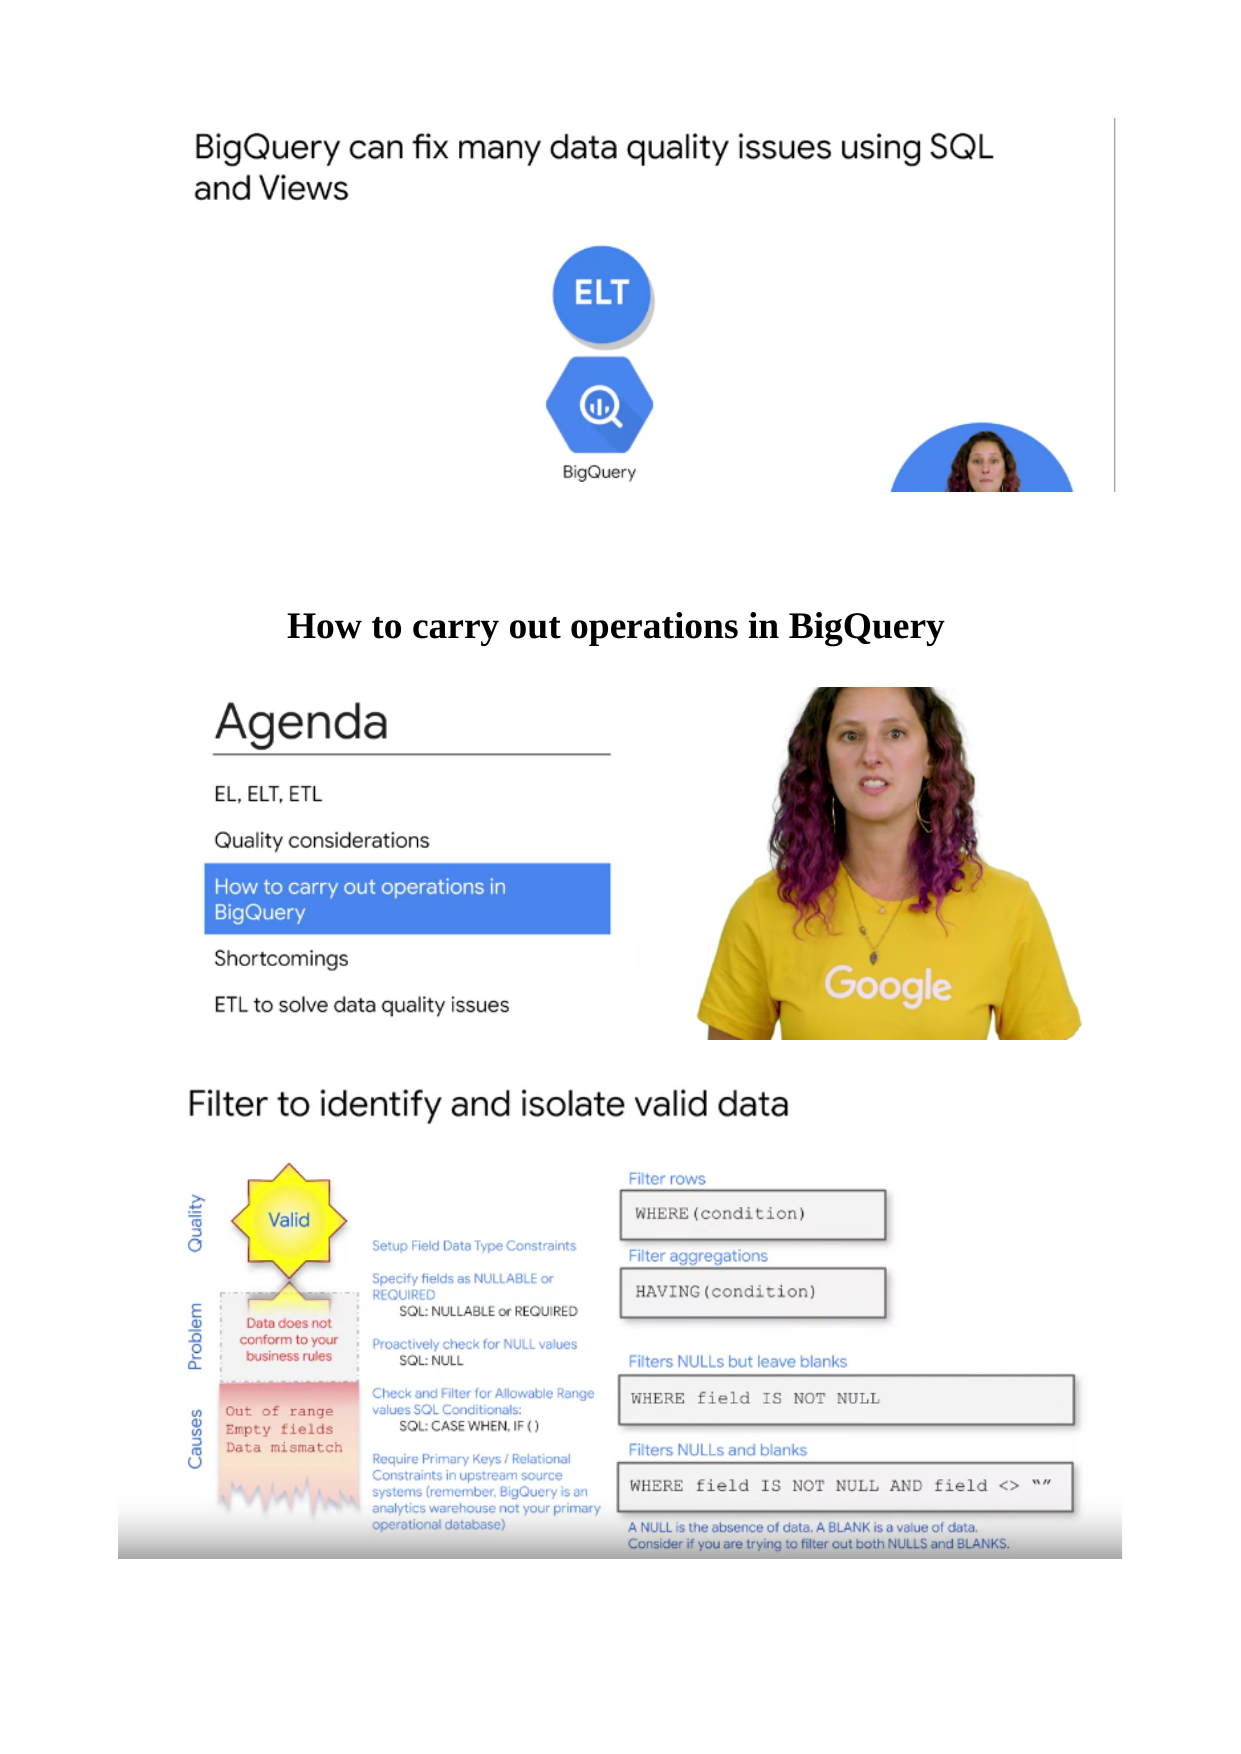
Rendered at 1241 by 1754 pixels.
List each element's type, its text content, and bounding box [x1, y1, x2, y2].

picture [118, 687, 1123, 1040]
picture [118, 118, 1123, 492]
subtitle How to carry out operations in BigQuery [118, 603, 1122, 646]
picture [118, 1068, 1123, 1559]
